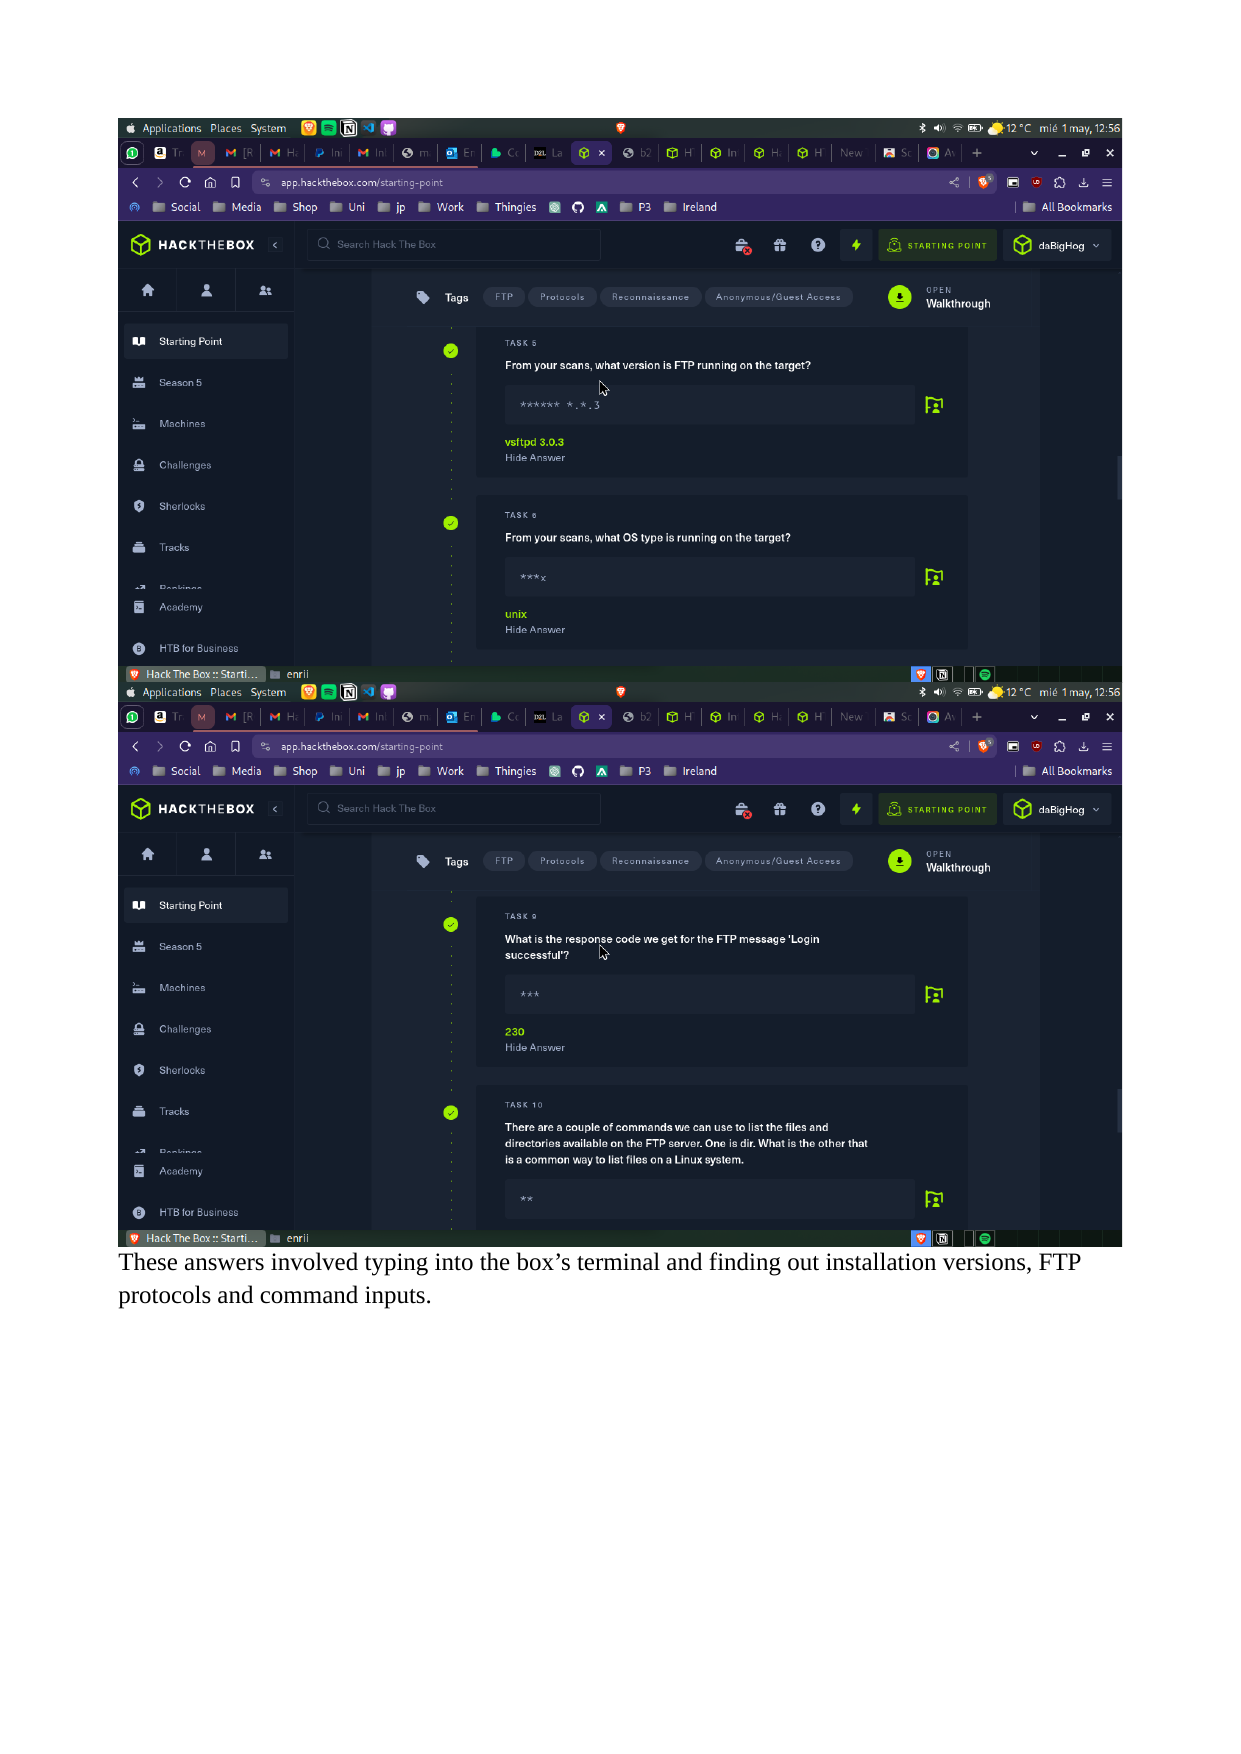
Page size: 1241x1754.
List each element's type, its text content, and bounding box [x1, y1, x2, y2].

text These answers involved typing into the box’s terminal and finding out installation versions, FTP protocols and command inputs. [118, 1247, 1122, 1308]
picture [118, 118, 1123, 1247]
